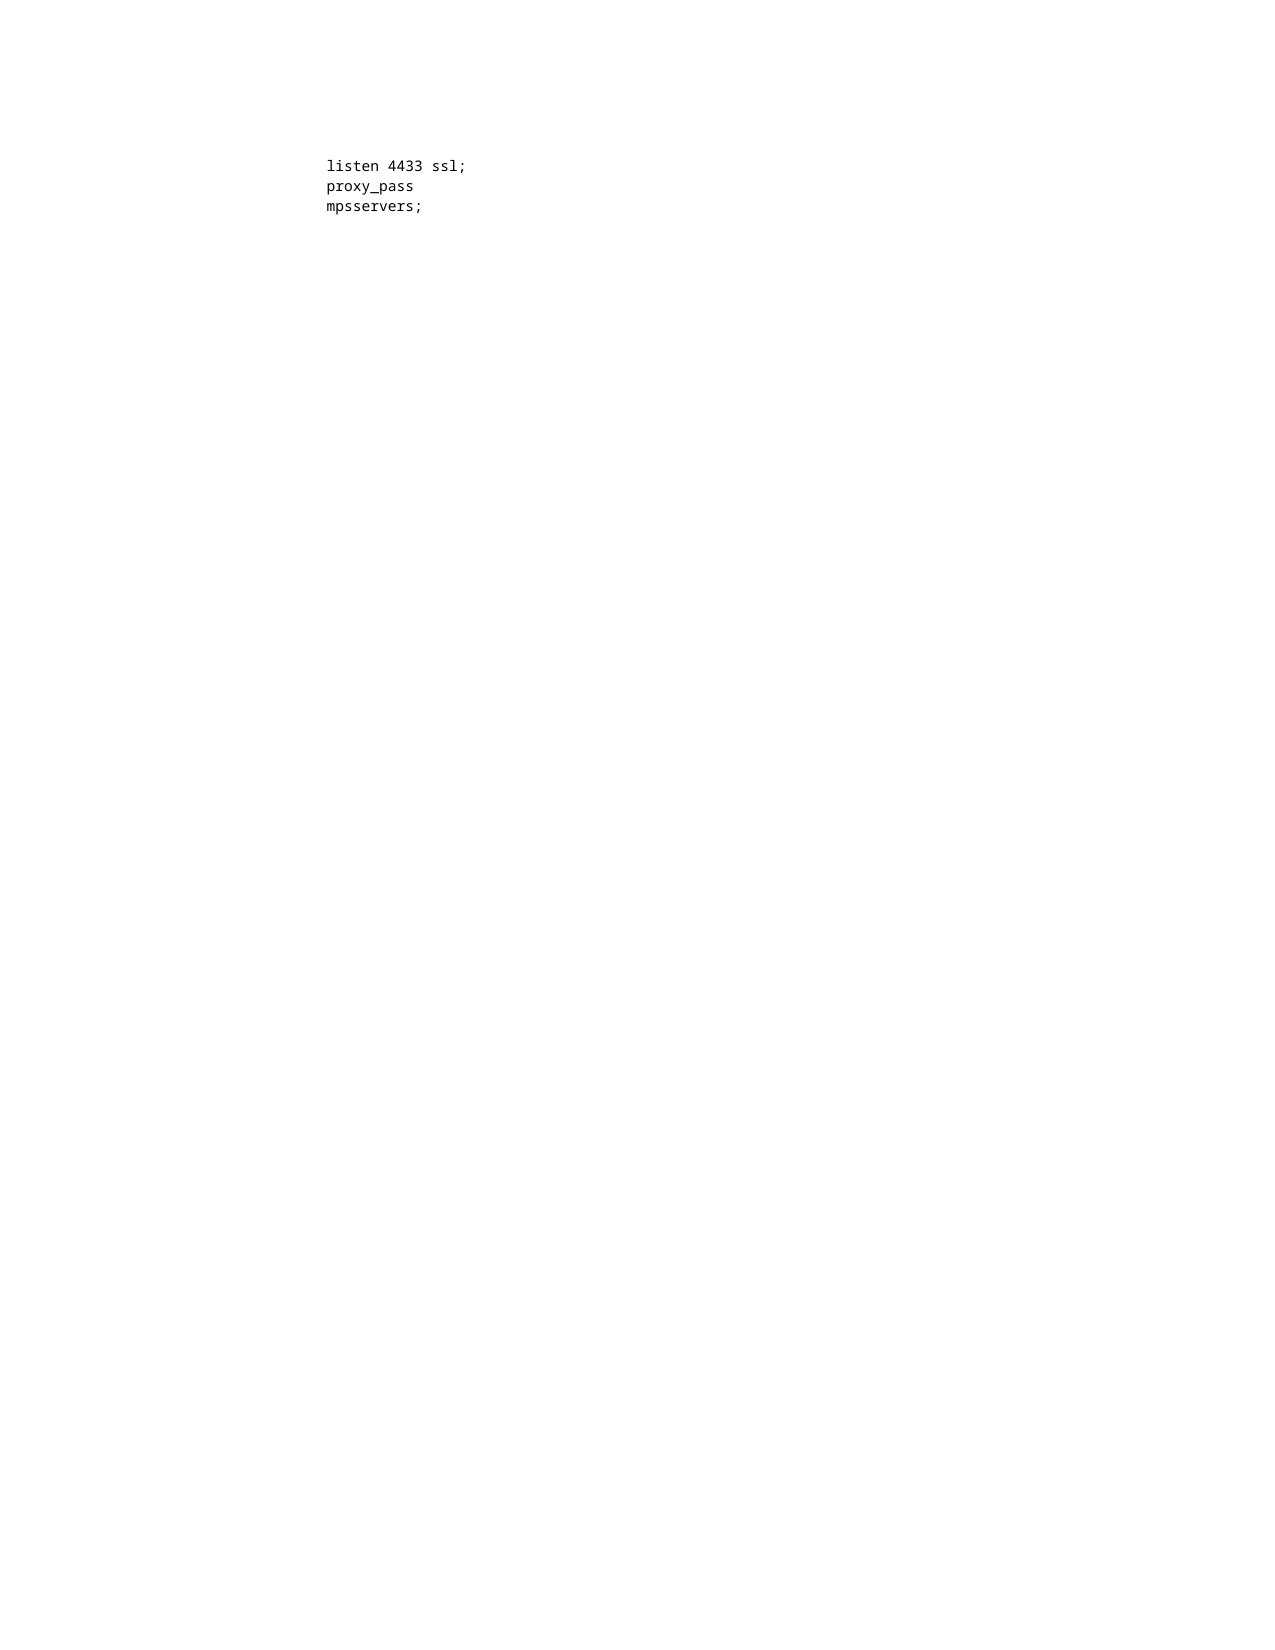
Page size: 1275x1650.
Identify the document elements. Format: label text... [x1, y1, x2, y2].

text listen 4433 ssl; proxy_pass mpsservers; [326, 156, 505, 216]
